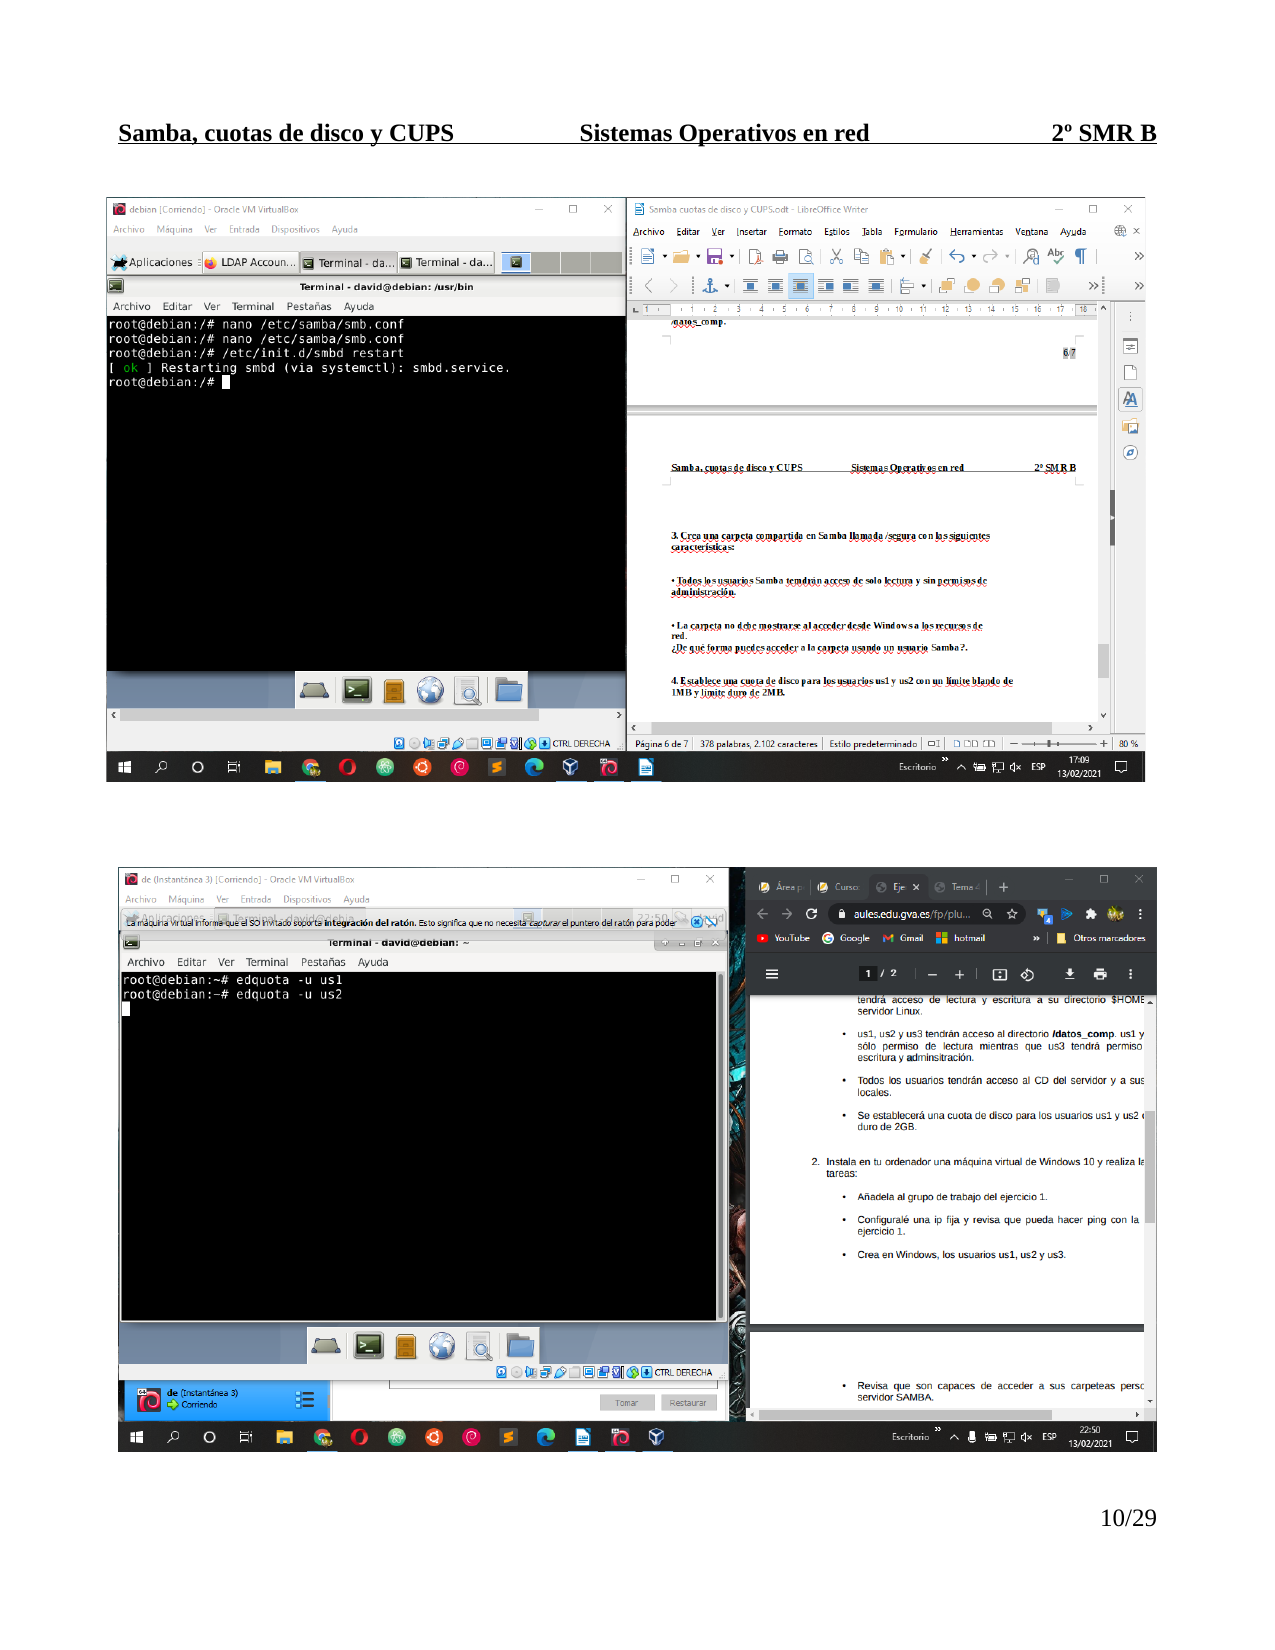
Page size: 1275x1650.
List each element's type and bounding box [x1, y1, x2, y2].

picture [106, 197, 1146, 782]
picture [118, 867, 1157, 1452]
